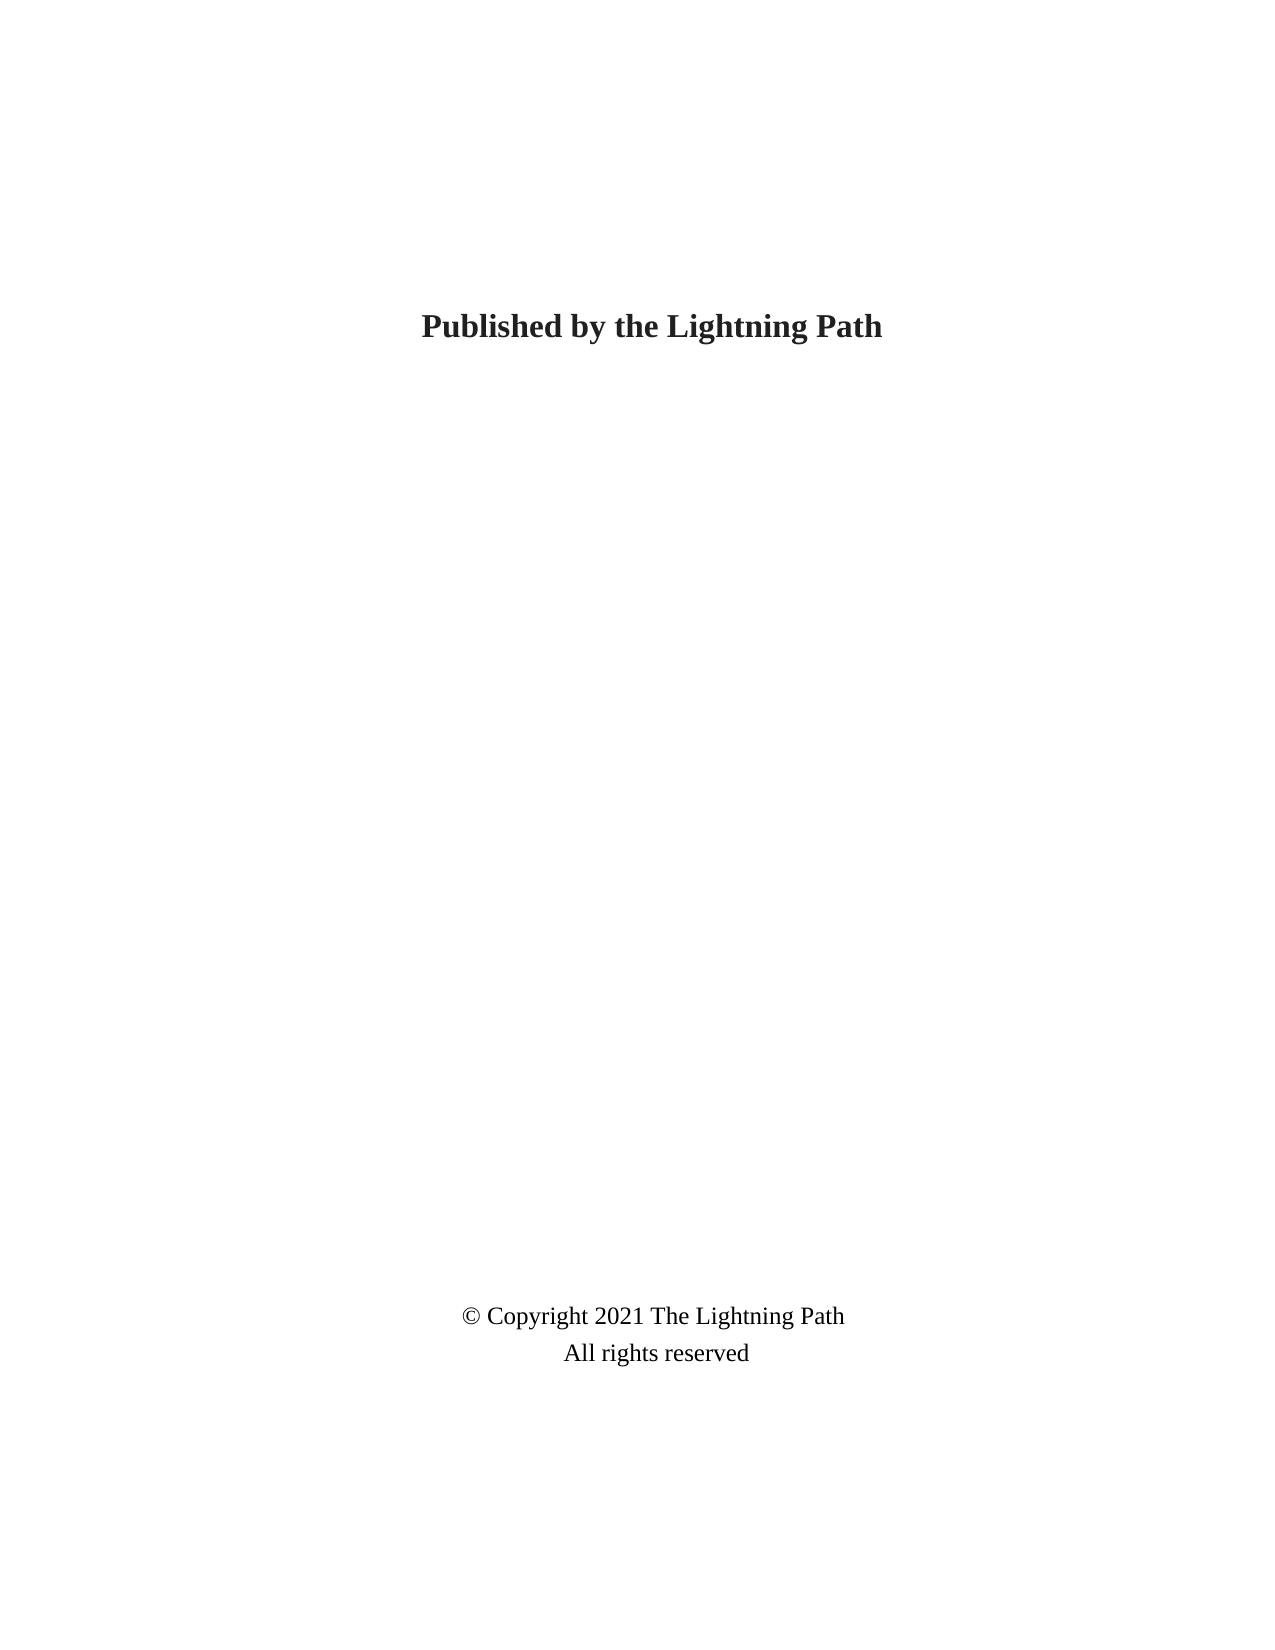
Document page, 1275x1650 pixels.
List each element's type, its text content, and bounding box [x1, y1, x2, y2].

text © Copyright 2021 The Lightning Path All rights reserved [187, 1301, 1125, 1367]
text Published by the Lightning Path [187, 306, 1125, 394]
